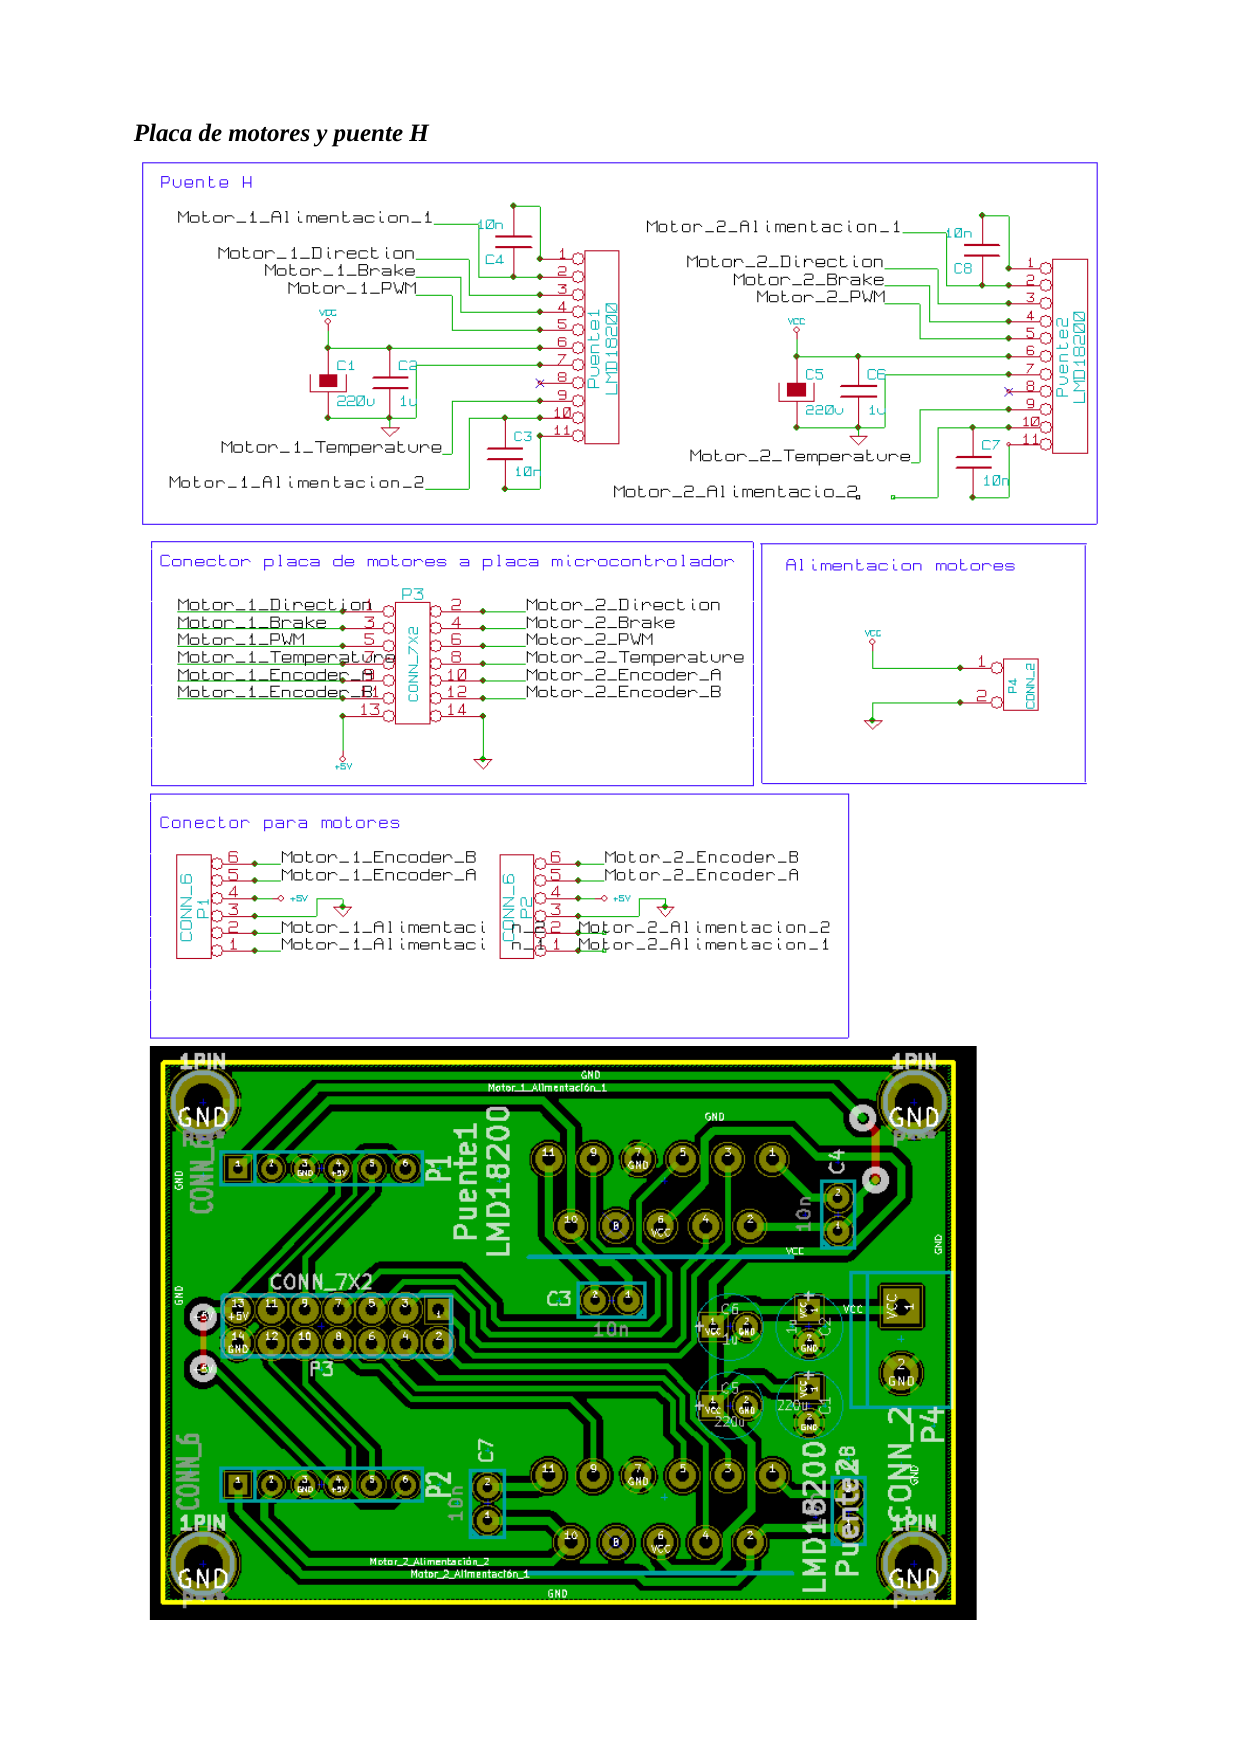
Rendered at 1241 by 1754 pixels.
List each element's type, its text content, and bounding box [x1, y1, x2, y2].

picture [139, 157, 1102, 527]
text Placa de motores y puente H [118, 118, 1122, 147]
picture [149, 537, 1091, 1620]
